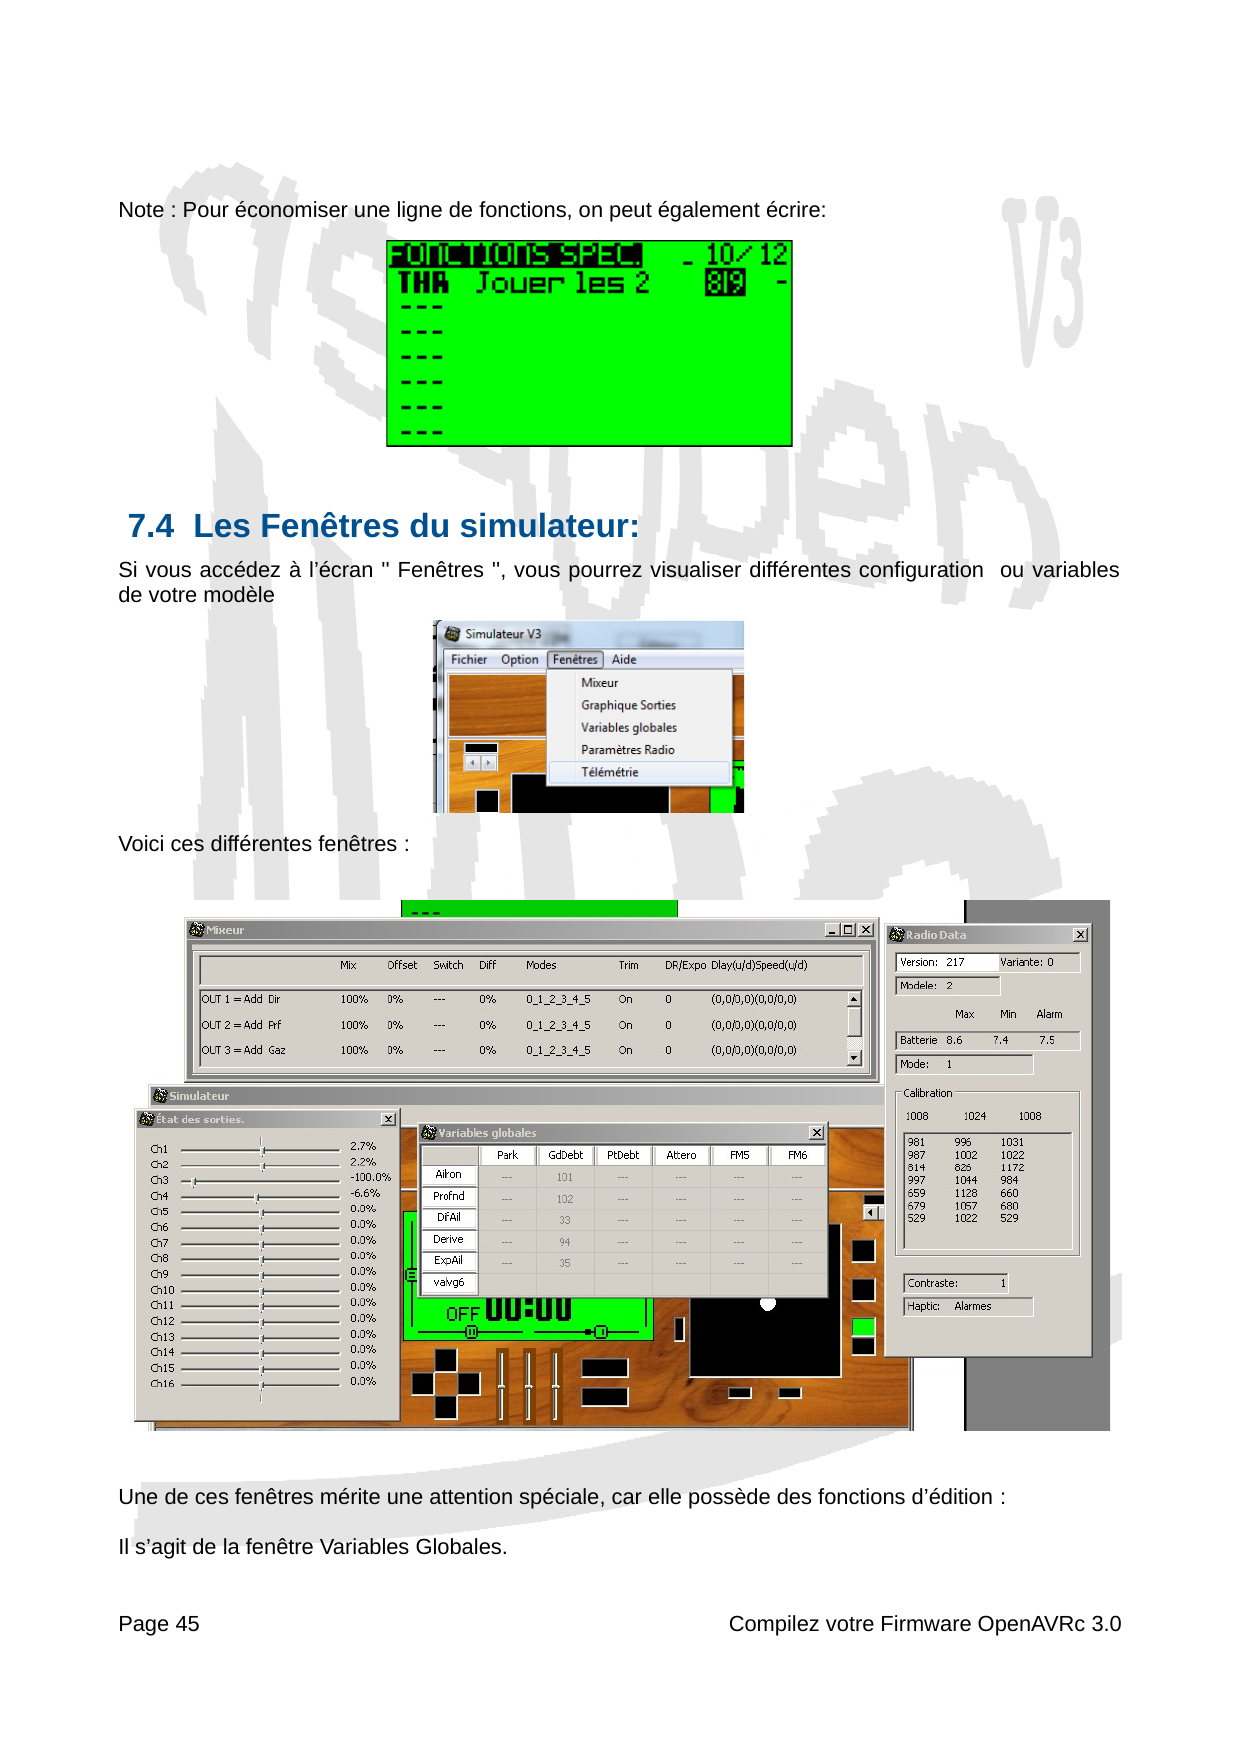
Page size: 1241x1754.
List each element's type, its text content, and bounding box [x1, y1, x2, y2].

text Il s’agit de la fenêtre Variables Globales. [118, 1534, 1122, 1559]
text Une de ces fenêtres mérite une attention spéciale, car elle possède des fonctions d’édition : [118, 1484, 1122, 1509]
text Note : Pour économiser une ligne de fonctions, on peut également écrire: [118, 197, 1122, 222]
picture [129, 900, 1111, 1431]
picture [386, 240, 793, 447]
text Voici ces différentes fenêtres : [118, 831, 1122, 856]
subtitle Les Fenêtres du simulateur: [118, 506, 1122, 544]
text Si vous accédez à l’écran '' Fenêtres '', vous pourrez visualiser différentes configuration ou variables de votre modèle [118, 557, 1122, 607]
picture [432, 620, 745, 813]
